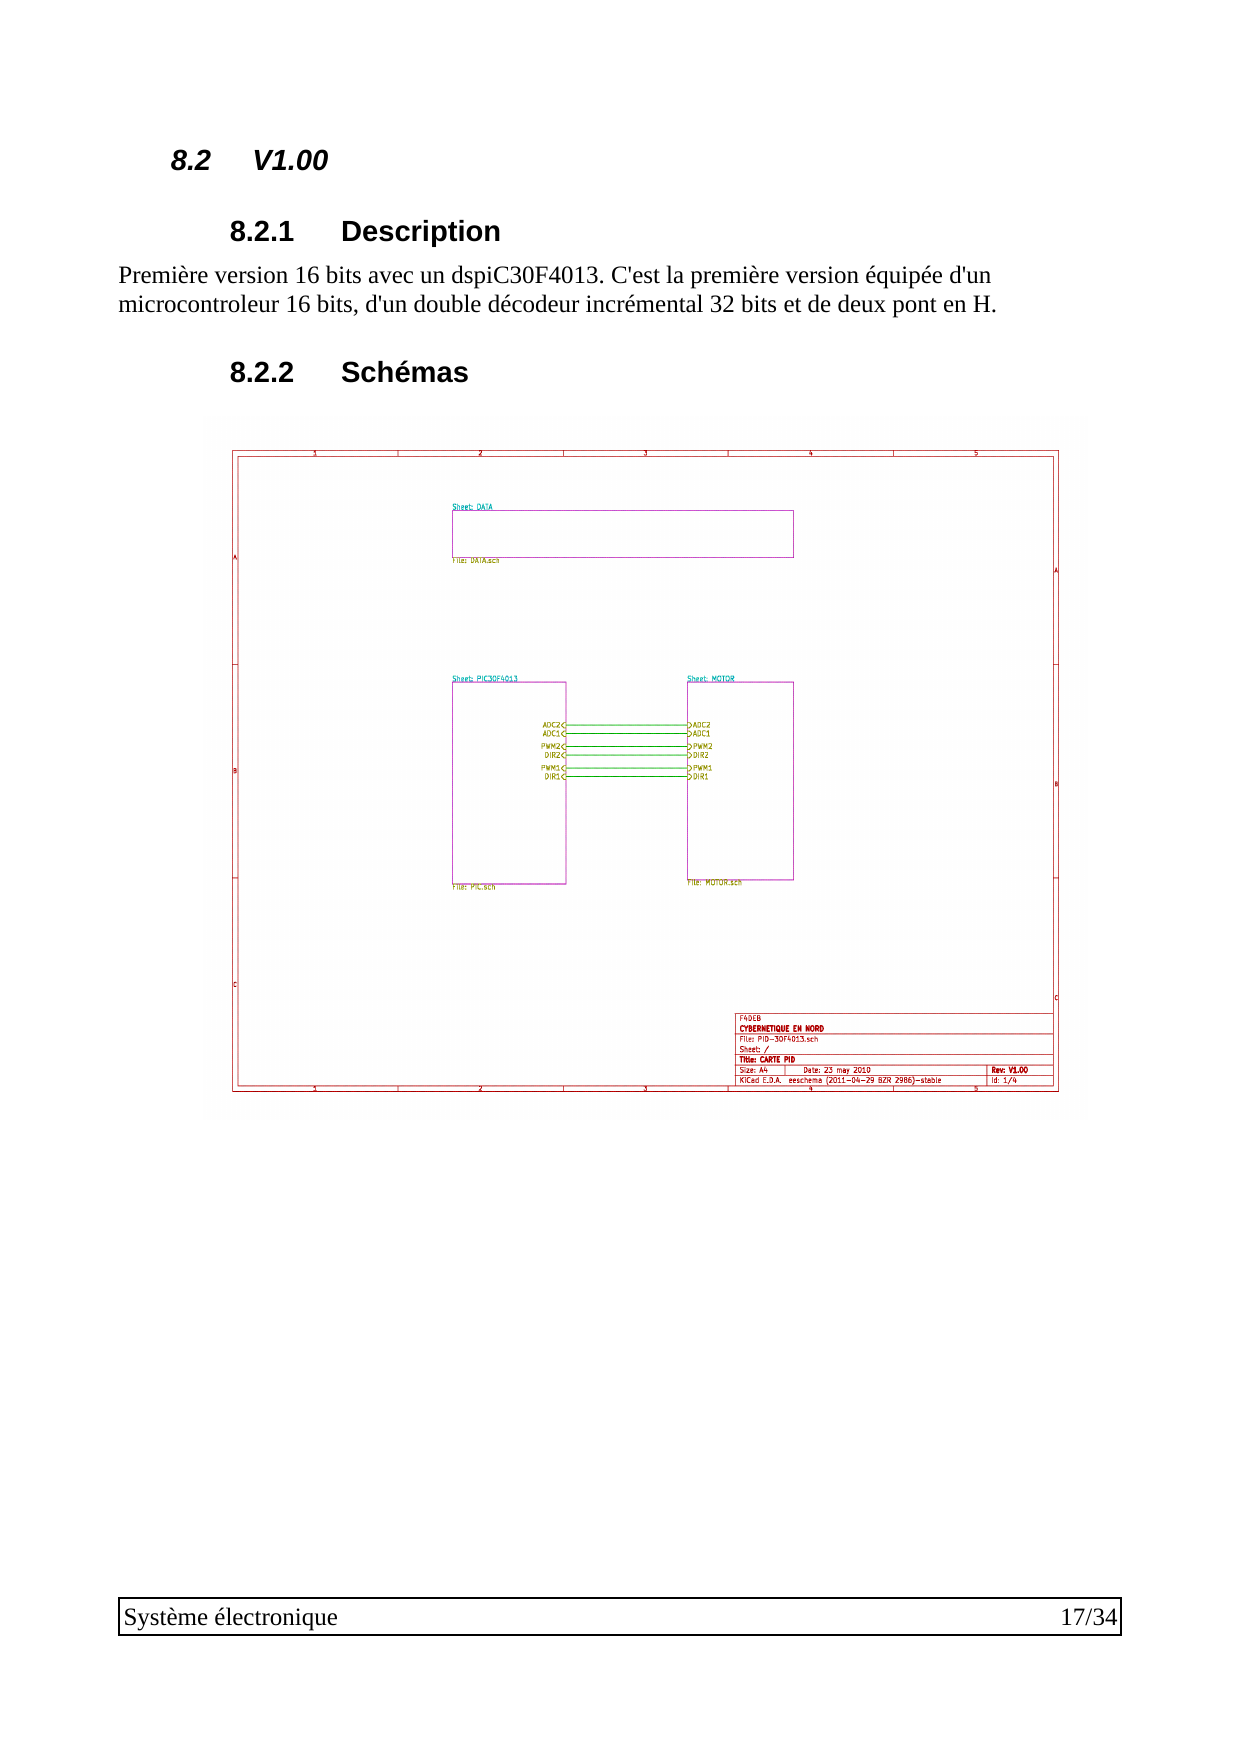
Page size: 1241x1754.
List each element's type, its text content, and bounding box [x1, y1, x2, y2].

subtitle Schémas [193, 355, 1122, 389]
subtitle Description [193, 214, 1122, 248]
text Première version 16 bits avec un dspiC30F4013. C'est la première version équipée d'un microcontroleur 16 bits, d'un double décodeur incrémental 32 bits et de deux pont en H. [118, 260, 1122, 318]
subtitle V1.00 [162, 143, 1122, 177]
